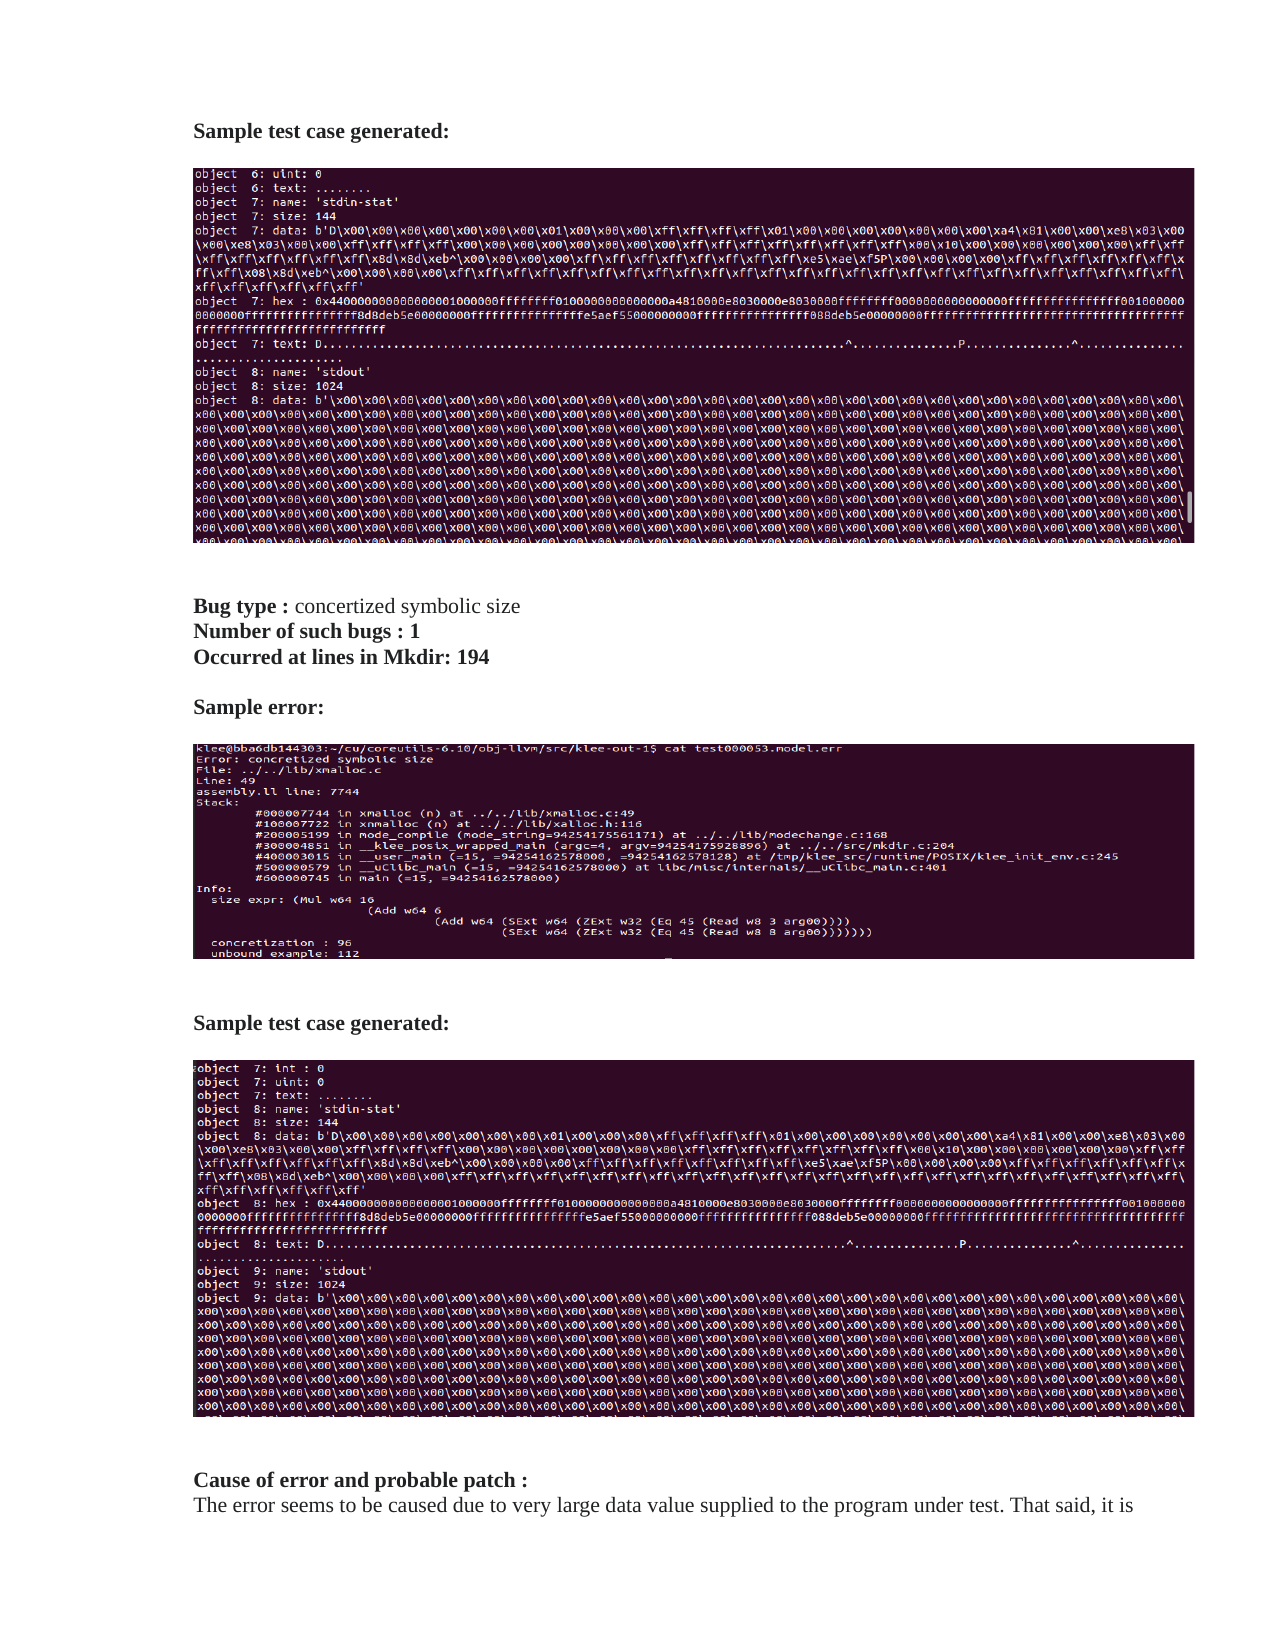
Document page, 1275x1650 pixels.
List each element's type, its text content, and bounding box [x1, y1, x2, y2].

list Sample test case generated: Cause of error and probable patch : The error seems to be caused due to very large data value supplied to the program under test. That said, it is [156, 719, 1157, 1517]
list Sample test case generated: Bug type : concertized symbolic size Number of such bugs : 1 Occurred at lines in Mkdir: 194 Sample error: [156, 118, 1157, 719]
picture [193, 1060, 1195, 1417]
picture [193, 168, 1195, 543]
picture [193, 744, 1195, 959]
